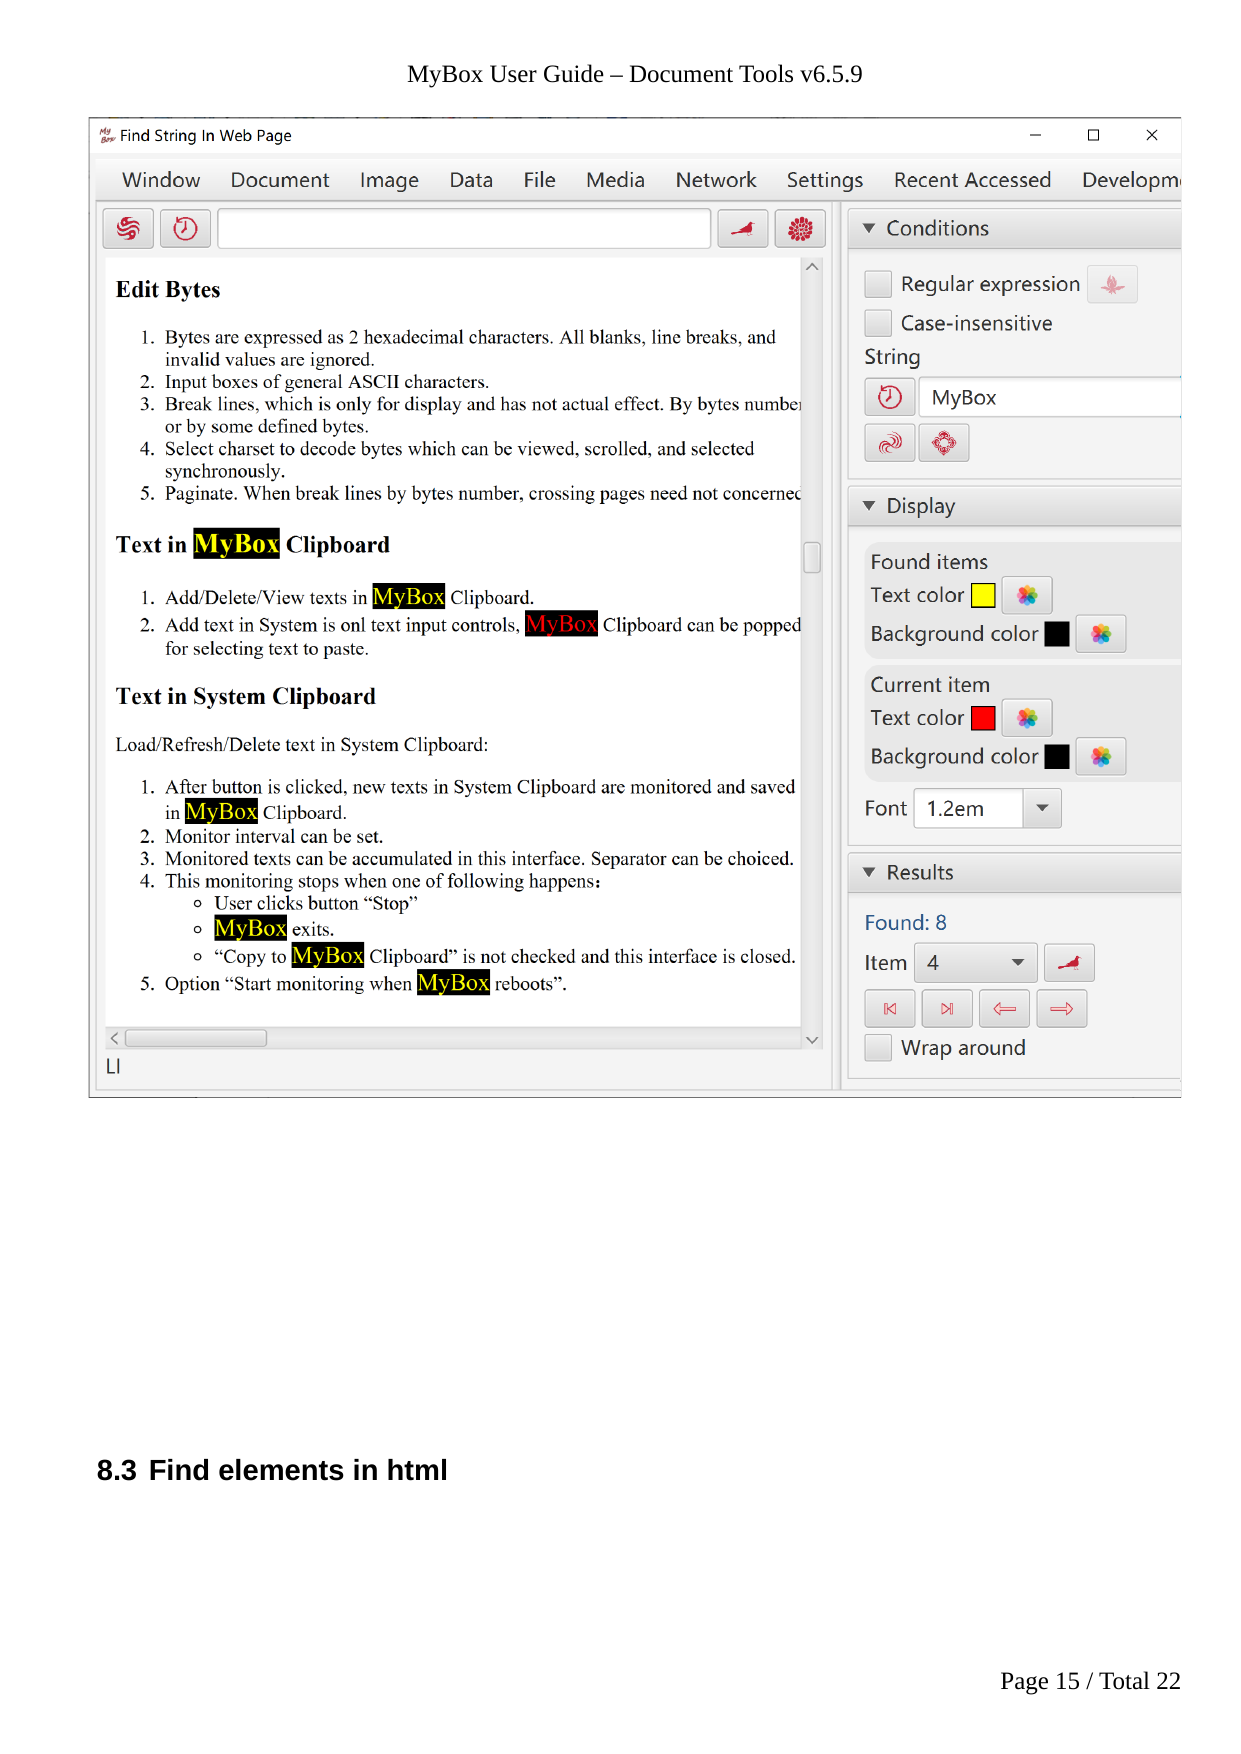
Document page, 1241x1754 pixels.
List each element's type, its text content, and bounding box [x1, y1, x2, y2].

subtitle Find elements in html [88, 1453, 1181, 1486]
picture [88, 117, 1182, 1098]
